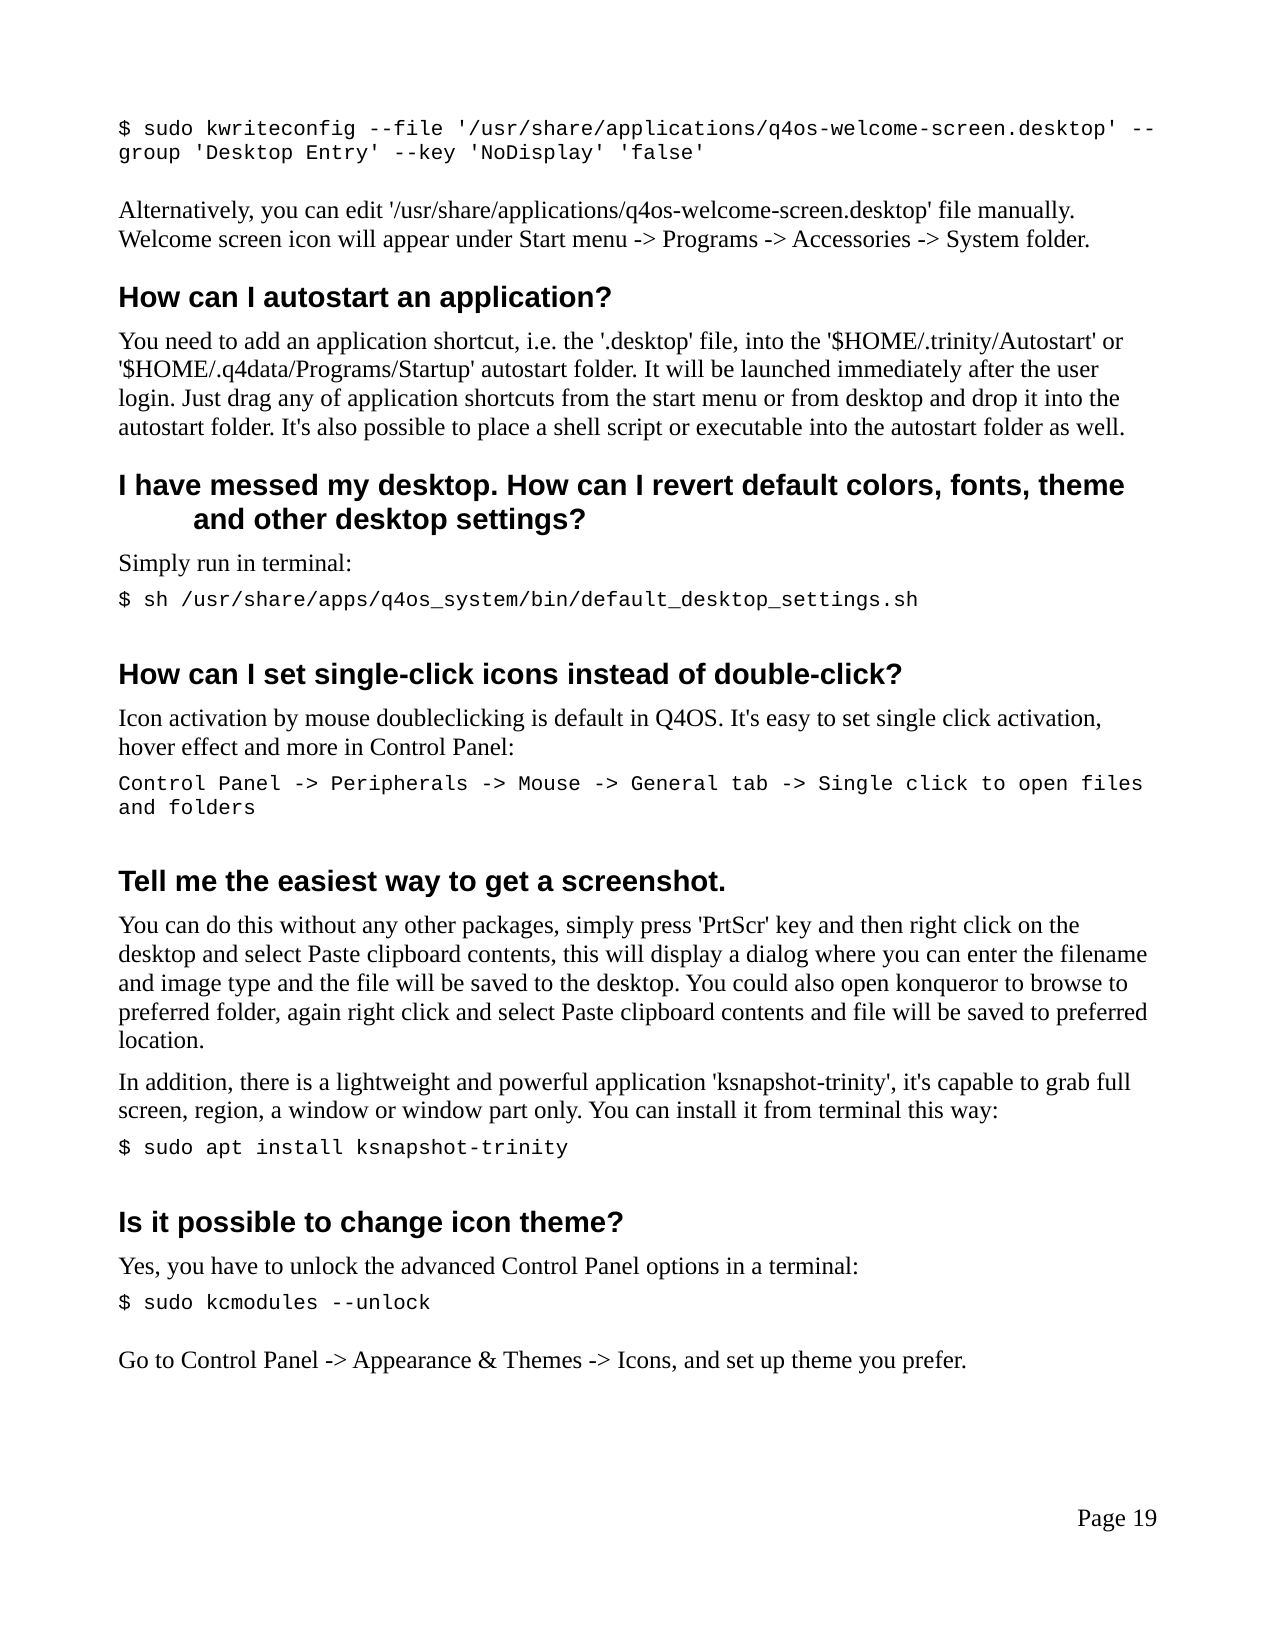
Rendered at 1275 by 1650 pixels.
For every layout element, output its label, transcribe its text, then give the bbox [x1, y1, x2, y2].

text Icon activation by mouse doubleclicking is default in Q4OS. It's easy to set single click activation, hover effect and more in Control Panel: [118, 703, 1157, 761]
text $ sh /usr/share/apps/q4os_system/bin/default_desktop_settings.sh [118, 589, 1157, 613]
text Yes, you have to unlock the advanced Control Panel options in a terminal: [118, 1251, 1157, 1279]
text Alternatively, you can edit '/usr/share/applications/q4os-welcome-screen.desktop' file manually. Welcome screen icon will appear under Start menu -> Programs -> Accessories -> System folder. [118, 195, 1157, 252]
subtitle Is it possible to change icon theme? [118, 1204, 1157, 1238]
text Simply run in terminal: [118, 548, 1157, 577]
text Control Panel -> Peripherals -> Mouse -> General tab -> Single click to open files and folders [118, 773, 1157, 820]
text You can do this without any other packages, simply press 'PrtScr' key and then right click on the desktop and select Paste clipboard contents, this will display a dialog where you can enter the filename and image type and the file will be saved to the desktop. You could also open konqueror to browse to preferred folder, again right click and select Paste clipboard contents and file will be saved to preferred location. [118, 911, 1157, 1054]
text $ sudo kwriteconfig --file '/usr/share/applications/q4os-welcome-screen.desktop' --group 'Desktop Entry' --key 'NoDisplay' 'false' [118, 118, 1157, 165]
subtitle How can I autostart an application? [118, 279, 1157, 313]
text $ sudo apt install ksnapshot-trinity [118, 1137, 1157, 1161]
text $ sudo kcmodules --unlock [118, 1292, 1157, 1316]
subtitle I have messed my desktop. How can I revert default colors, fonts, theme and other desktop settings? [118, 468, 1157, 535]
text Go to Control Panel -> Appearance & Themes -> Icons, and set up theme you prefer. [118, 1345, 1157, 1374]
subtitle How can I set single-click icons instead of double-click? [118, 657, 1157, 691]
text You need to add an application shortcut, i.e. the '.desktop' file, into the '$HOME/.trinity/Autostart' or '$HOME/.q4data/Programs/Startup' autostart folder. It will be launched immediately after the user login. Just drag any of application shortcuts from the start menu or from desktop and drop it into the autostart folder. It's also possible to place a shell script or executable into the autostart folder as well. [118, 326, 1157, 441]
subtitle Tell me the easiest way to get a screenshot. [118, 864, 1157, 898]
text In addition, there is a lightweight and powerful application 'ksnapshot-trinity', it's capable to grab full screen, region, a window or window part only. You can install it from terminal this way: [118, 1067, 1157, 1124]
